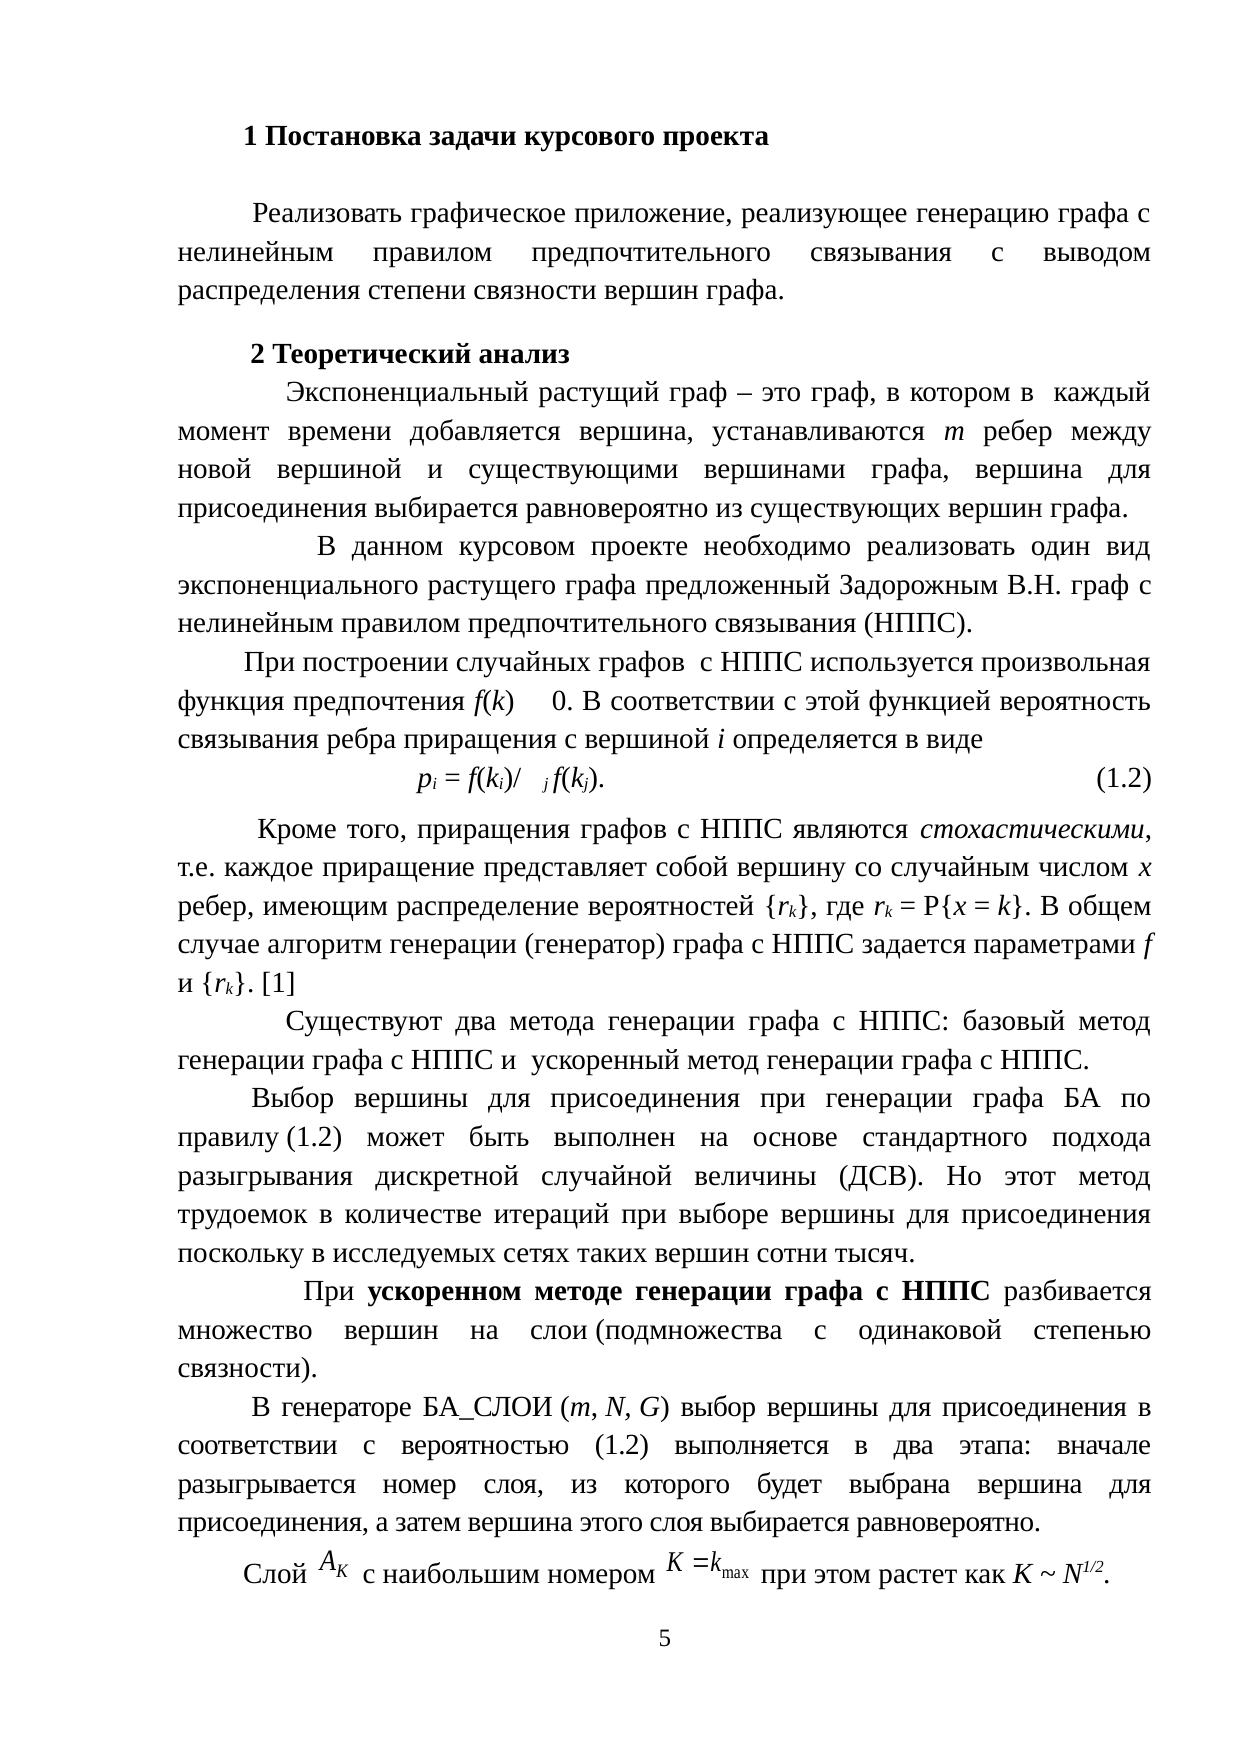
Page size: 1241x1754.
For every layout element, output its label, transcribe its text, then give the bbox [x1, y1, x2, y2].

subtitle 2 Теоретический анализ [177, 336, 1152, 369]
text Существуют два метода генерации графа с НППС: базовый метод генерации графа с НППС и ускоренный метод генерации графа с НППС. [177, 1003, 1152, 1076]
text Кроме того, приращения графов с НППС являются стохастическими, т.е. каждое приращение представляет собой вершину со случайным числом x ребер, имеющим распределение вероятностей {rk}, где rk = P{x = k}. В общем случае алгоритм генерации (генератор) графа с НППС задается параметрами f и {rk}. [1] [177, 811, 1152, 998]
text В данном курсовом проекте необходимо реализовать один вид экспоненциального растущего графа предложенный Задорожным В.Н. граф c нелинейным правилом предпочтительного связывания (НППС). [177, 528, 1152, 639]
text pi = f(ki)/j f(kj). (1.2) [177, 760, 1152, 793]
text При ускоренном методе генерации графа с НППС разбивается множество вершин на слои (подмножества с одинаковой степенью связности). [177, 1273, 1152, 1384]
text Реализовать графическое приложение, реализующее генерацию графа с нелинейным правилом предпочтительного связывания с выводом распределения степени связности вершин графа. [177, 195, 1152, 306]
text Выбор вершины для присоединения при генерации графа БА по правилу (1.2) может быть выполнен на основе стандартного подхода разыгрывания дискретной случайной величины (ДСВ). Но этот метод трудоемок в количестве итераций при выборе вершины для присоединения поскольку в исследуемых сетях таких вершин сотни тысяч. [177, 1081, 1152, 1268]
text Экспоненциальный растущий граф – это граф, в котором в каждый момент времени добавляется вершина, устанавливаются m ребер между новой вершиной и существующими вершинами графа, вершина для присоединения выбирается равновероятно из существующих вершин графа. [177, 374, 1152, 523]
text В генераторе БА_СЛОИ (m, N, G) выбор вершины для присоединения в соответствии с вероятностью (1.2) выполняется в два этапа: вначале разыгрывается номер слоя, из которого будет выбрана вершина для присоединения, а затем вершина этого слоя выбирается равновероятно. [177, 1389, 1152, 1538]
text При построении случайных графов с НППС используется произвольная функция предпочтения f(k)  0. В соответствии с этой функцией вероятность связывания ребра приращения с вершиной i определяется в виде [177, 644, 1152, 755]
text Слой с наибольшим номером при этом растет как K ~ N1/2. [177, 1543, 1152, 1590]
subtitle 1 Постановка задачи курсового проекта [177, 118, 1152, 152]
